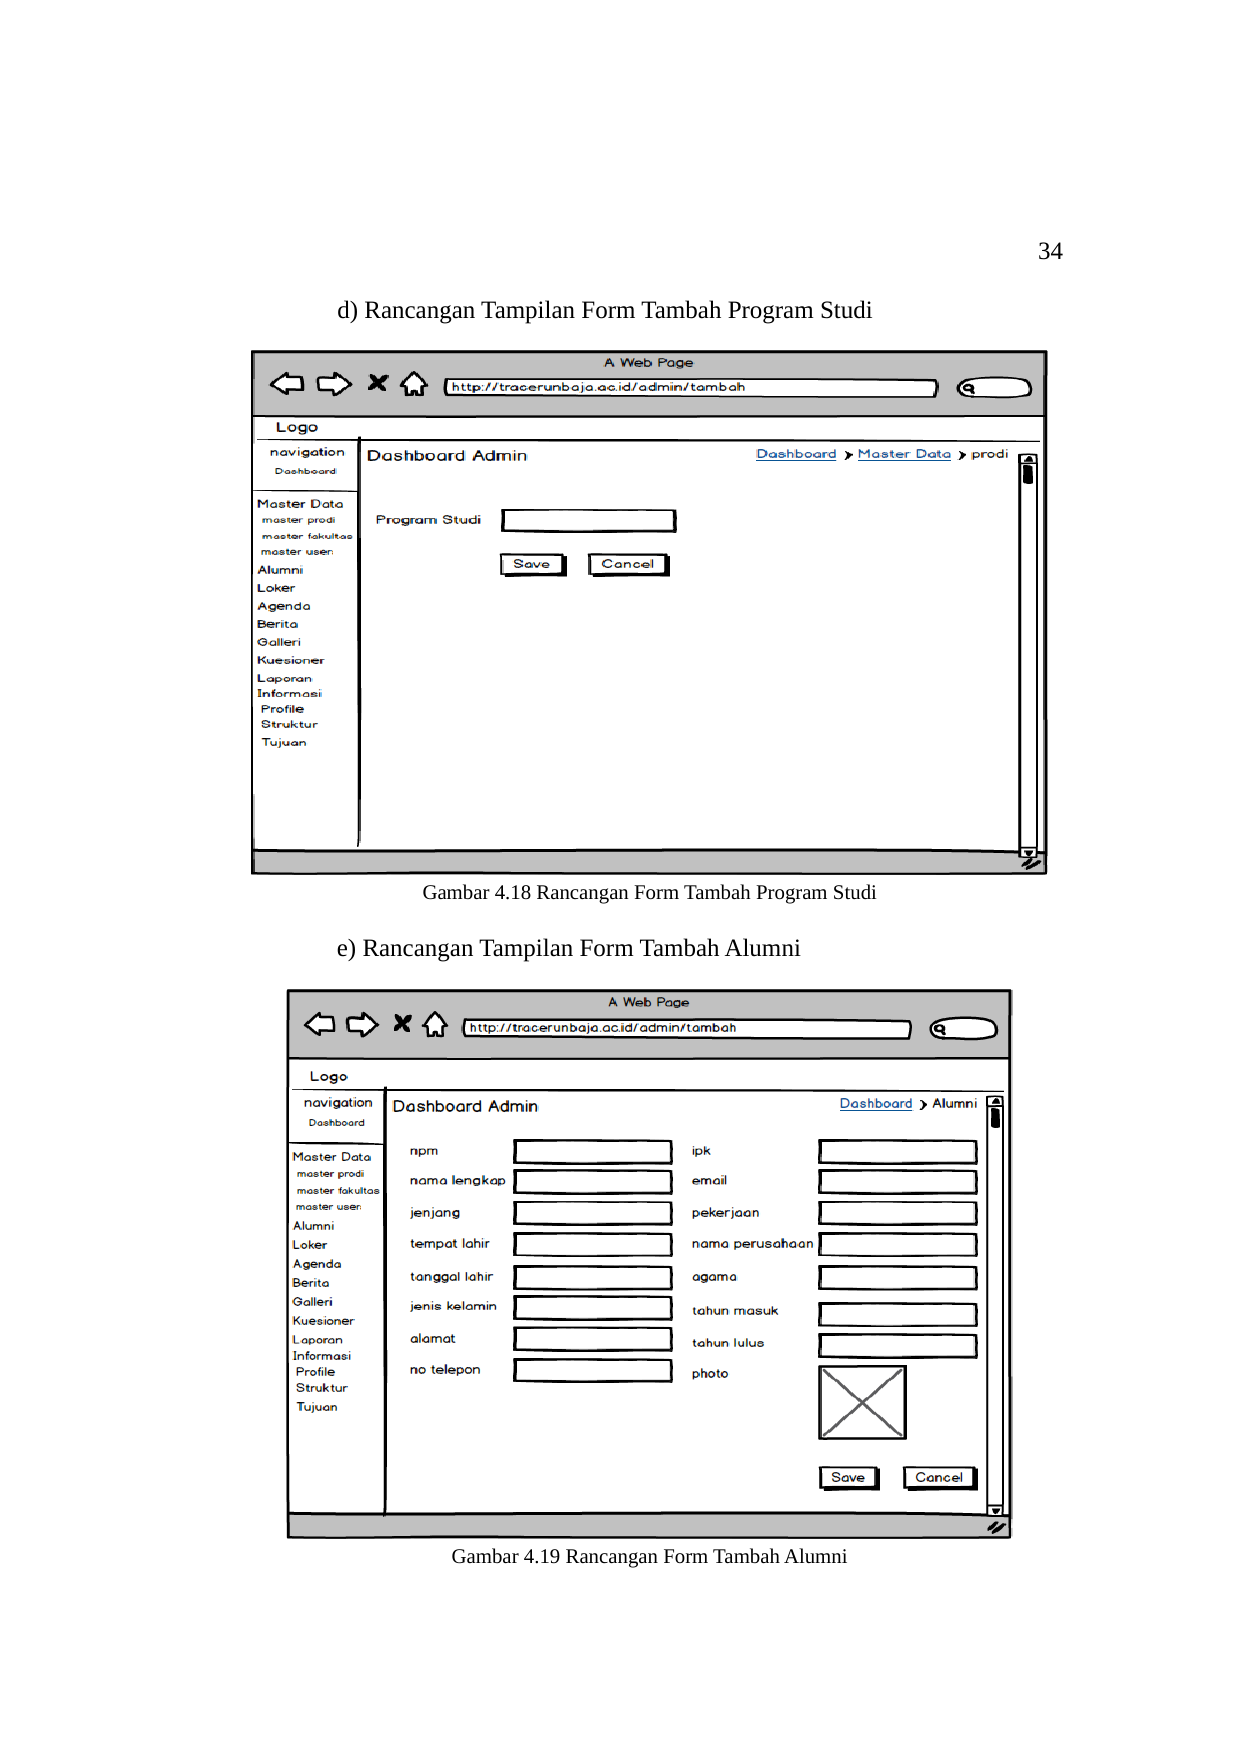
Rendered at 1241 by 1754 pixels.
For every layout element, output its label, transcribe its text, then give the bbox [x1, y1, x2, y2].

list e) Rancangan Tampilan Form Tambah Alumni [251, 338, 1063, 962]
text Gambar 4.18 Rancangan Form Tambah Program Studi [251, 875, 1048, 904]
list d) Rancangan Tampilan Form Tambah Program Studi [331, 295, 1063, 324]
text Gambar 4.19 Rancangan Form Tambah Alumni [286, 1539, 1013, 1568]
picture [286, 989, 1013, 1539]
picture [251, 350, 1048, 875]
